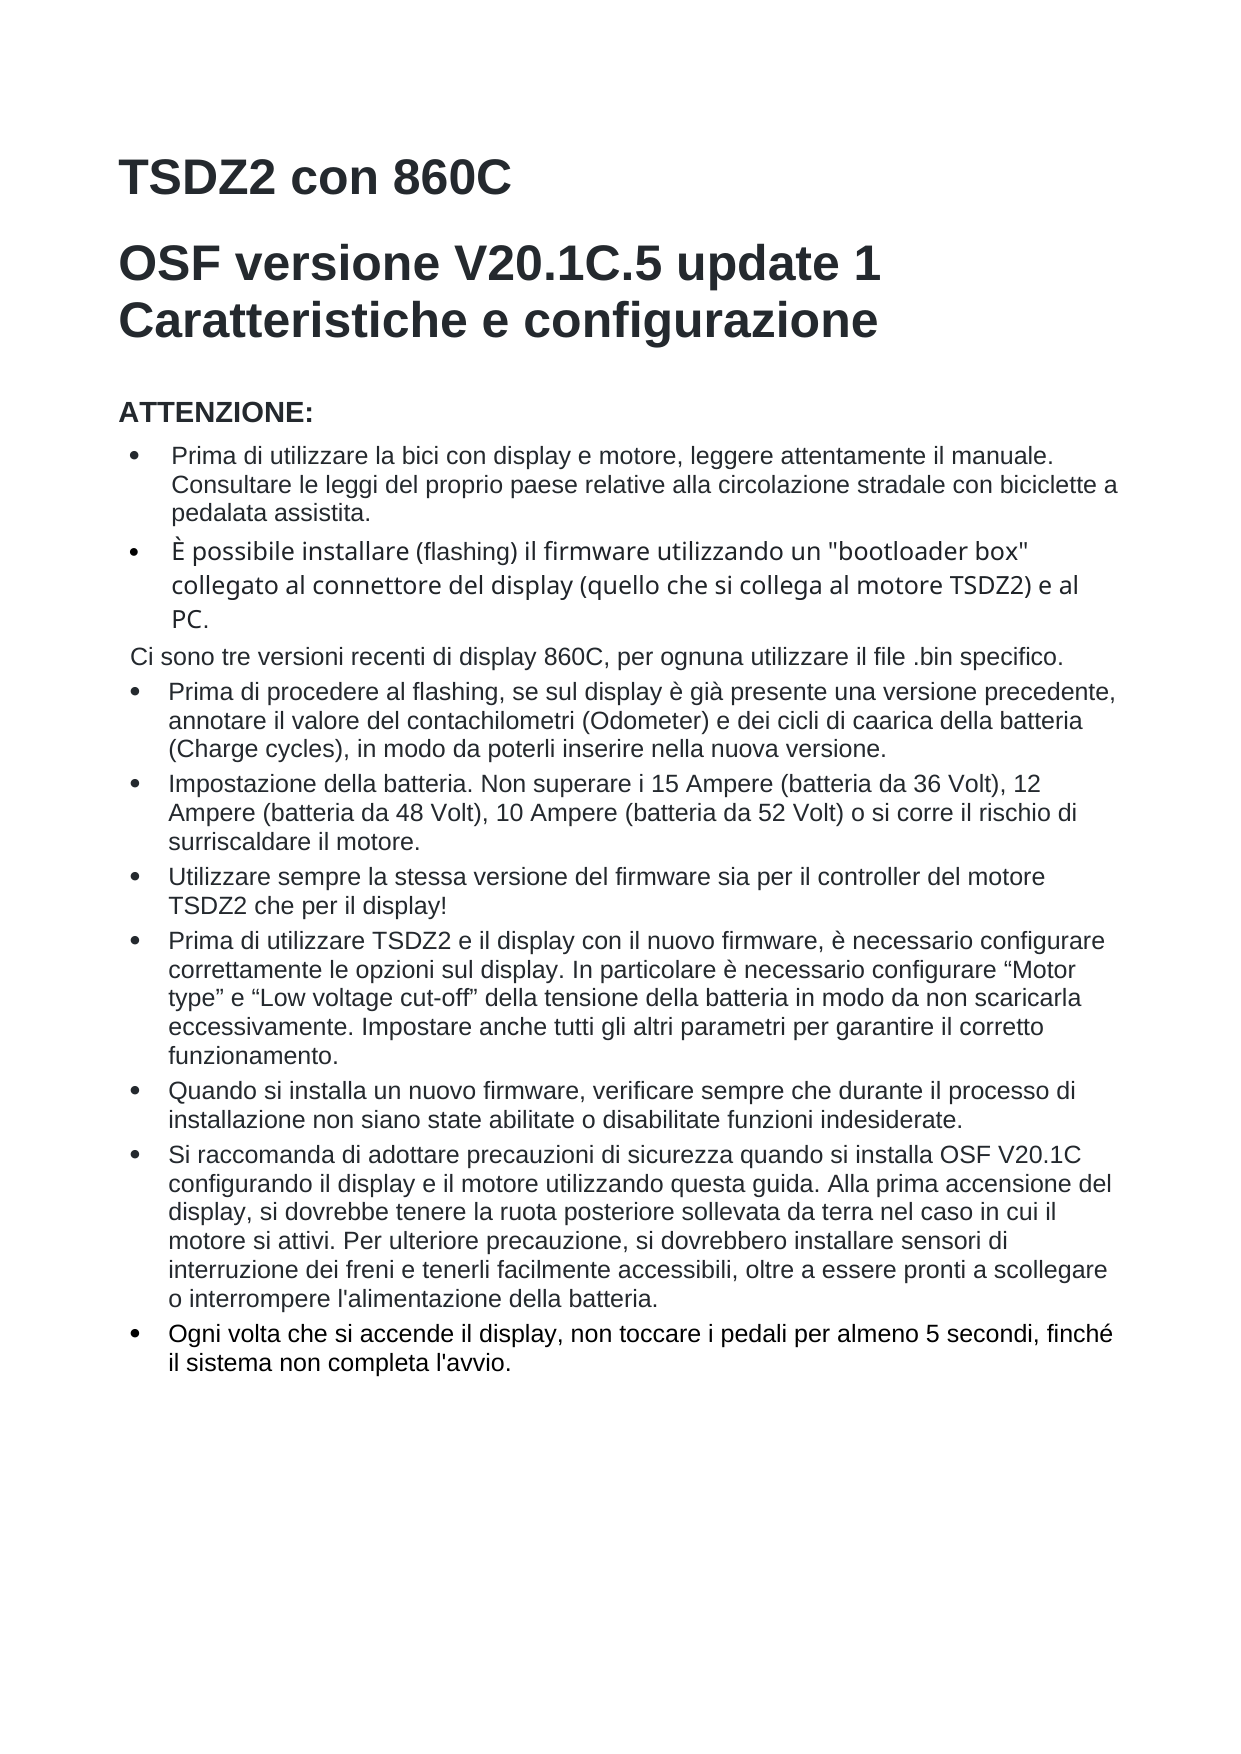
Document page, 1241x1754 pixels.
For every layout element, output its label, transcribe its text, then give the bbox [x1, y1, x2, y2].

list È possibile installare (flashing) il firmware utilizzando un "bootloader box" collegato al connettore del display (quello che si collega al motore TSDZ2) e al PC. [130, 533, 1122, 636]
list Ogni volta che si accende il display, non toccare i pedali per almeno 5 secondi, finché il sistema non completa l'avvio. [131, 1319, 1122, 1376]
list Prima di utilizzare TSDZ2 e il display con il nuovo firmware, è necessario configurare correttamente le opzioni sul display. In particolare è necessario configurare “Motor type” e “Low voltage cut-off” della tensione della batteria in modo da non scaricarla eccessivamente. Impostare anche tutti gli altri parametri per garantire il corretto funzionamento. [131, 926, 1122, 1070]
list Si raccomanda di adottare precauzioni di sicurezza quando si installa OSF V20.1C configurando il display e il motore utilizzando questa guida. Alla prima accensione del display, si dovrebbe tenere la ruota posteriore sollevata da terra nel caso in cui il motore si attivi. Per ulteriore precauzione, si dovrebbero installare sensori di interruzione dei freni e tenerli facilmente accessibili, oltre a essere pronti a scollegare o interrompere l'alimentazione della batteria. [131, 1140, 1122, 1312]
list Utilizzare sempre la stessa versione del firmware sia per il controller del motore TSDZ2 che per il display! [131, 862, 1122, 919]
list Quando si installa un nuovo firmware, verificare sempre che durante il processo di installazione non siano state abilitate o disabilitate funzioni indesiderate. [131, 1076, 1122, 1133]
text Caratteristiche e configurazione [118, 291, 1095, 348]
text Ci sono tre versioni recenti di display 860C, per ognuna utilizzare il file .bin specifico. [130, 642, 1122, 671]
text OSF versione V20.1C.5 update 1 [118, 233, 888, 291]
list Impostazione della batteria. Non superare i 15 Ampere (batteria da 36 Volt), 12 Ampere (batteria da 48 Volt), 10 Ampere (batteria da 52 Volt) o si corre il rischio di surriscaldare il motore. [131, 769, 1122, 856]
list Prima di utilizzare la bici con display e motore, leggere attentamente il manuale. Consultare le leggi del proprio paese relative alla circolazione stradale con biciclette a pedalata assistita. [130, 441, 1122, 527]
text ATTENZIONE: [118, 395, 1122, 428]
list Prima di procedere al flashing, se sul display è già presente una versione precedente, annotare il valore del contachilometri (Odometer) e dei cicli di caarica della batteria (Charge cycles), in modo da poterli inserire nella nuova versione. [131, 677, 1122, 763]
text TSDZ2 con 860C [118, 148, 888, 205]
